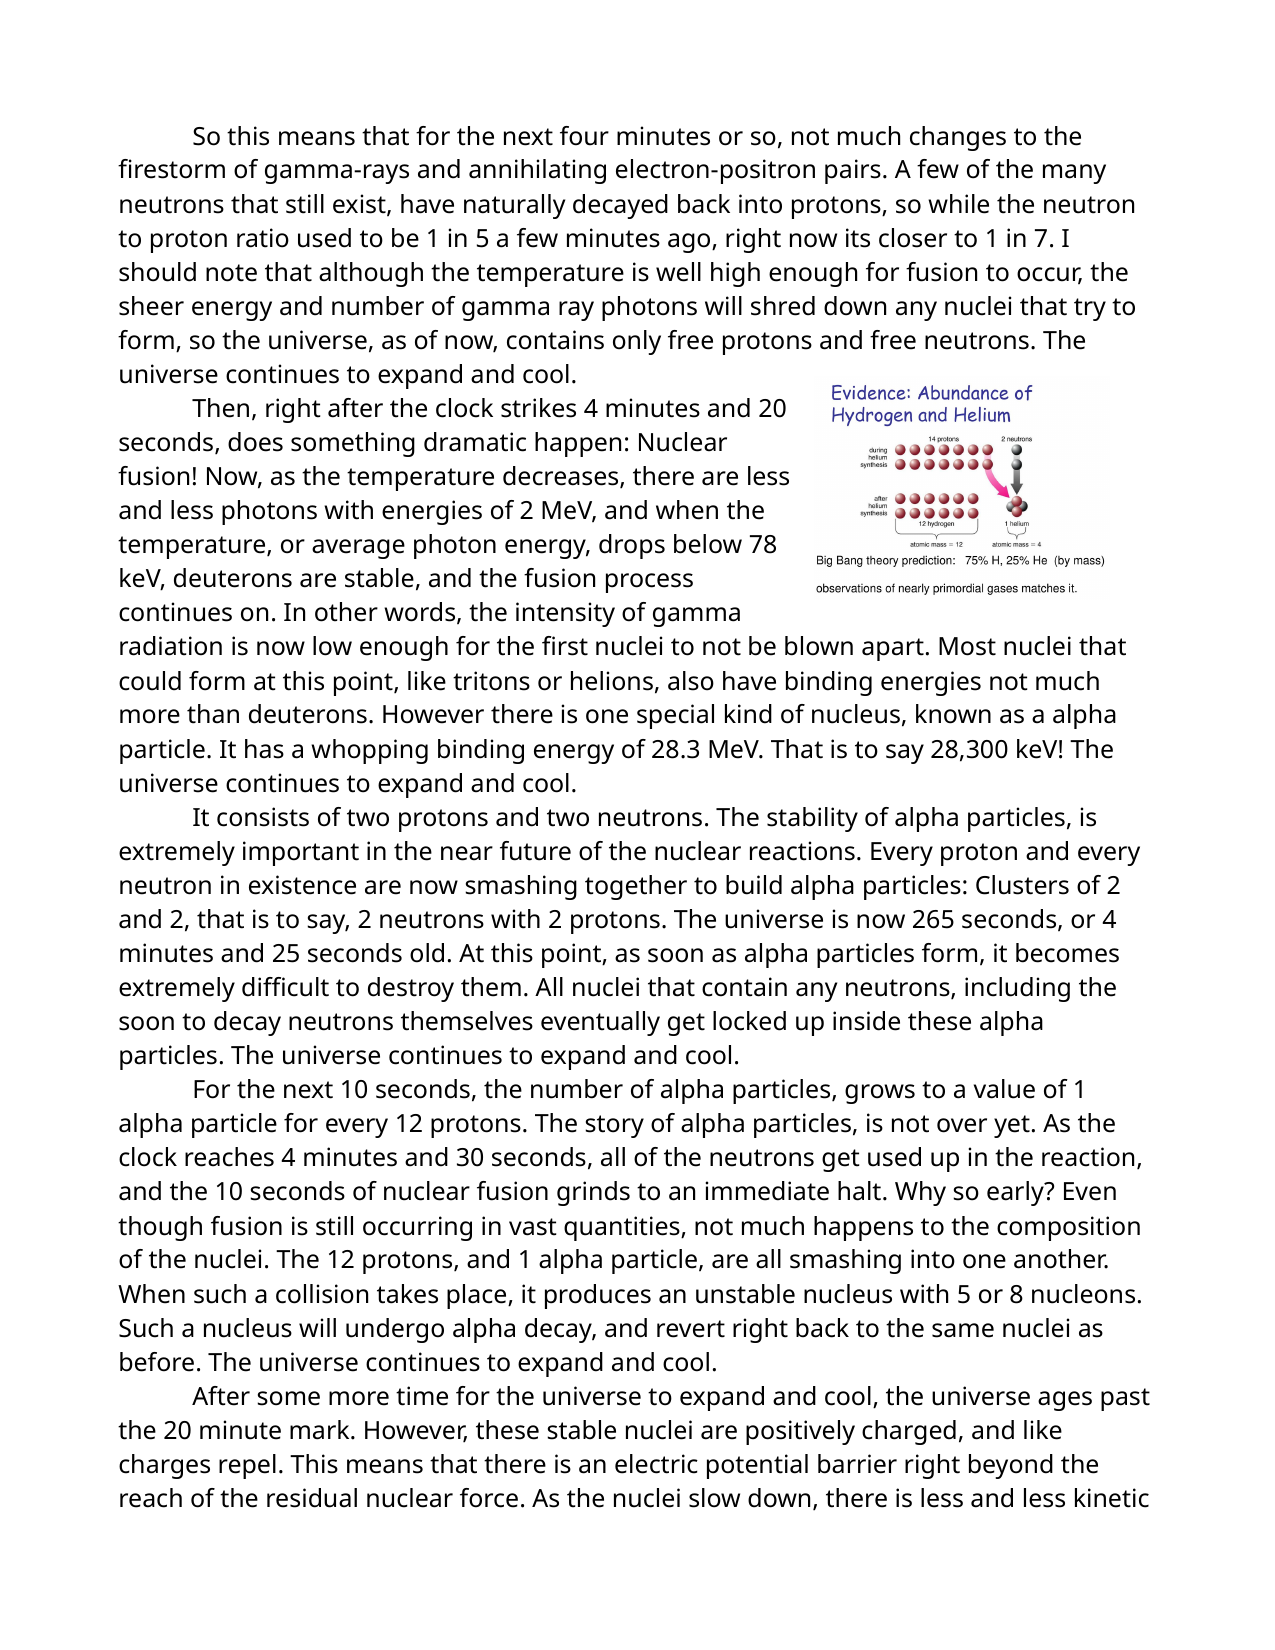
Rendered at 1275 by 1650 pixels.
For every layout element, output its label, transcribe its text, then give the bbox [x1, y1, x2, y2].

text Then, right after the clock strikes 4 minutes and 20 seconds, does something dramatic happen: Nuclear fusion! Now, as the temperature decreases, there are less and less photons with energies of 2 MeV, and when the temperature, or average photon energy, drops below 78 keV, deuterons are stable, and the fusion process continues on. In other words, the intensity of gamma radiation is now low enough for the first nuclei to not be blown apart. Most nuclei that could form at this point, like tritons or helions, also have binding energies not much more than deuterons. However there is one special kind of nucleus, known as a alpha particle. It has a whopping binding energy of 28.3 MeV. That is to say 28,300 keV! The universe continues to expand and cool. [118, 391, 1157, 799]
text For the next 10 seconds, the number of alpha particles, grows to a value of 1 alpha particle for every 12 protons. The story of alpha particles, is not over yet. As the clock reaches 4 minutes and 30 seconds, all of the neutrons get used up in the reaction, and the 10 seconds of nuclear fusion grinds to an immediate halt. Why so early? Even though fusion is still occurring in vast quantities, not much happens to the composition of the nuclei. The 12 protons, and 1 alpha particle, are all smashing into one another. When such a collision takes place, it produces an unstable nucleus with 5 or 8 nucleons. Such a nucleus will undergo alpha decay, and revert right back to the same nuclei as before. The universe continues to expand and cool. [118, 1072, 1157, 1378]
picture [813, 376, 1111, 600]
text So this means that for the next four minutes or so, not much changes to the firestorm of gamma-rays and annihilating electron-positron pairs. A few of the many neutrons that still exist, have naturally decayed back into protons, so while the neutron to proton ratio used to be 1 in 5 a few minutes ago, right now its closer to 1 in 7. I should note that although the temperature is well high enough for fusion to occur, the sheer energy and number of gamma ray photons will shred down any nuclei that try to form, so the universe, as of now, contains only free protons and free neutrons. The universe continues to expand and cool. [118, 118, 1157, 391]
text It consists of two protons and two neutrons. The stability of alpha particles, is extremely important in the near future of the nuclear reactions. Every proton and every neutron in existence are now smashing together to build alpha particles: Clusters of 2 and 2, that is to say, 2 neutrons with 2 protons. The universe is now 265 seconds, or 4 minutes and 25 seconds old. At this point, as soon as alpha particles form, it becomes extremely difficult to destroy them. All nuclei that contain any neutrons, including the soon to decay neutrons themselves eventually get locked up inside these alpha particles. The universe continues to expand and cool. [118, 799, 1157, 1072]
text After some more time for the universe to expand and cool, the universe ages past the 20 minute mark. However, these stable nuclei are positively charged, and like charges repel. This means that there is an electric potential barrier right beyond the reach of the residual nuclear force. As the nuclei slow down, there is less and less kinetic [118, 1378, 1157, 1515]
